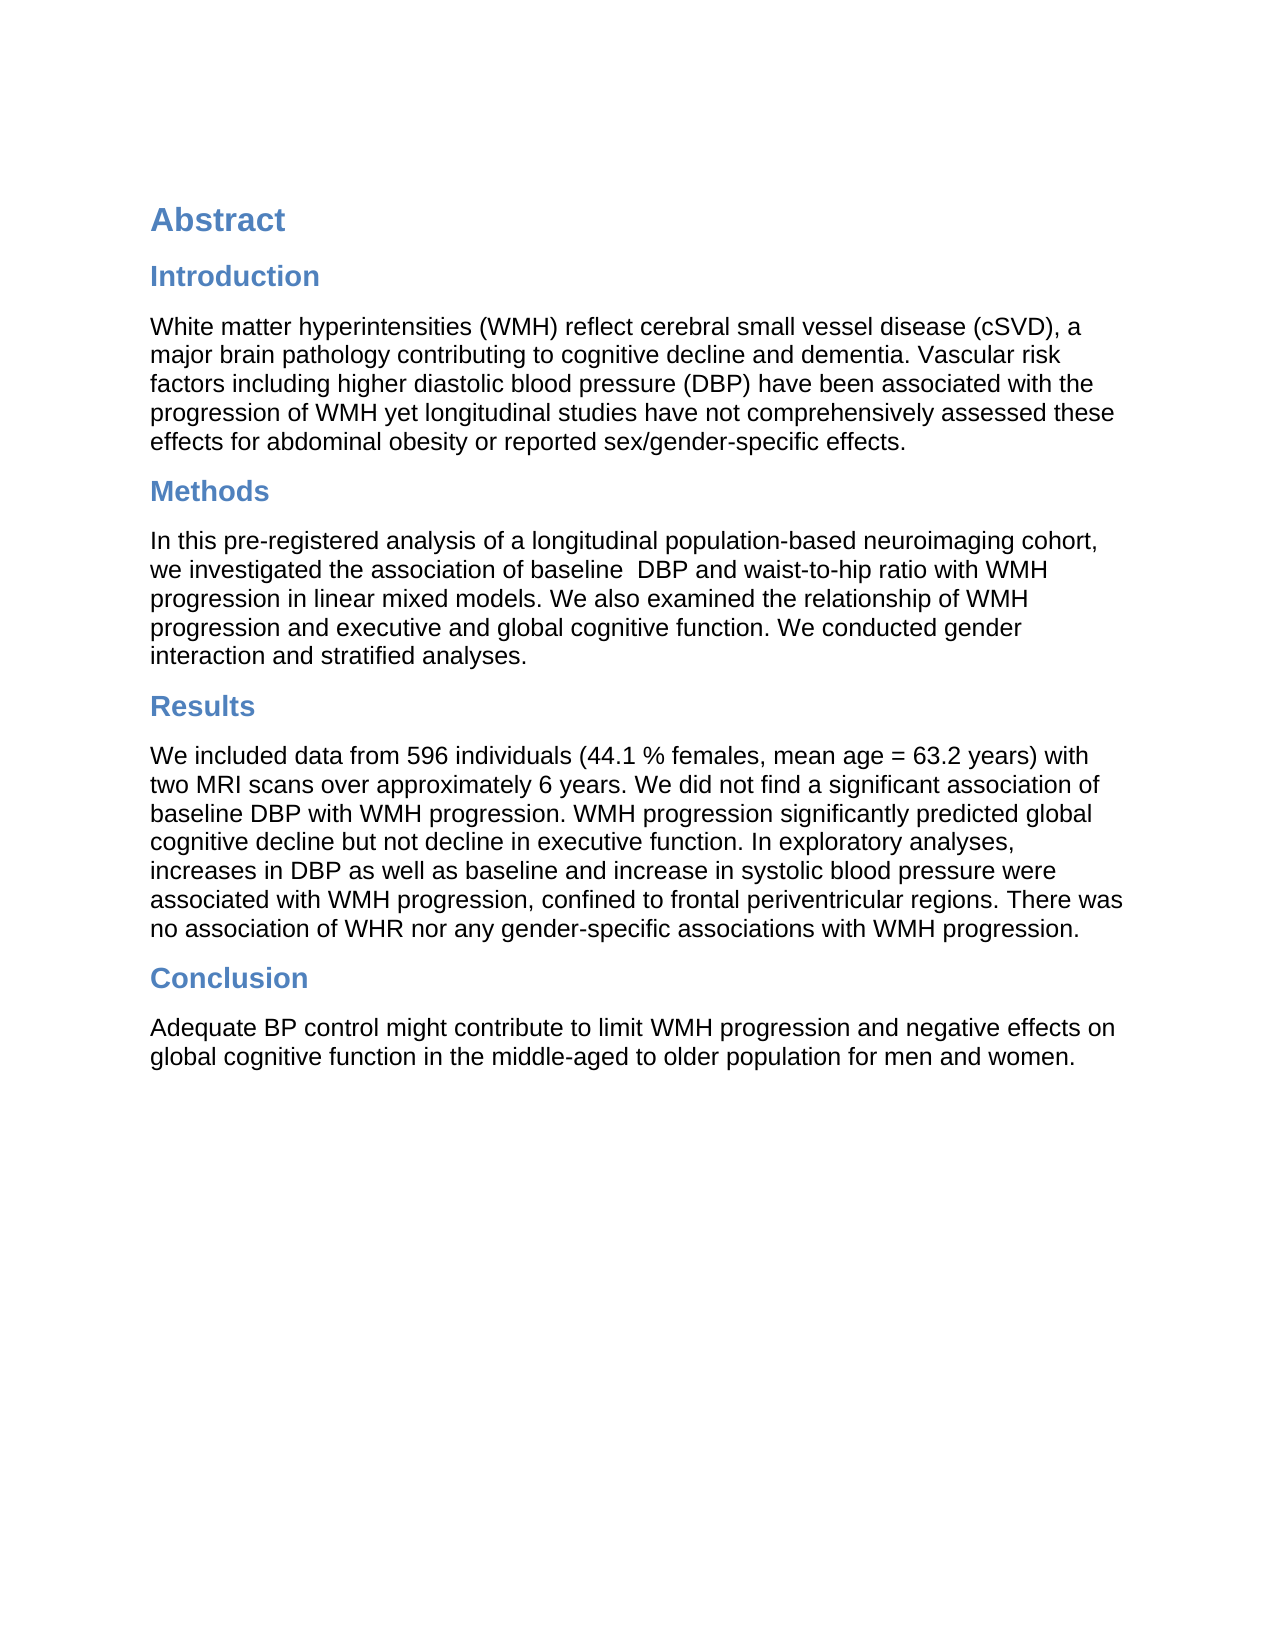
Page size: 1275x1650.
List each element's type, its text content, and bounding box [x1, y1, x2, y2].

subtitle Introduction [150, 259, 1125, 293]
text Adequate BP control might contribute to limit WMH progression and negative effects on global cognitive function in the middle-aged to older population for men and women. [150, 1013, 1125, 1071]
text We included data from 596 individuals (44.1 % females, mean age = 63.2 years) with two MRI scans over approximately 6 years. We did not find a significant association of baseline DBP with WMH progression. WMH progression significantly predicted global cognitive decline but not decline in executive function. In exploratory analyses, increases in DBP as well as baseline and increase in systolic blood pressure were associated with WMH progression, confined to frontal periventricular regions. There was no association of WHR nor any gender-specific associations with WMH progression. [150, 741, 1125, 942]
text White matter hyperintensities (WMH) reflect cerebral small vessel disease (cSVD), a major brain pathology contributing to cognitive decline and dementia. Vascular risk factors including higher diastolic blood pressure (DBP) have been associated with the progression of WMH yet longitudinal studies have not comprehensively assessed these effects for abdominal obesity or reported sex/gender-specific effects. [150, 312, 1125, 455]
text In this pre-registered analysis of a longitudinal population-based neuroimaging cohort, we investigated the association of baseline DBP and waist-to-hip ratio with WMH progression in linear mixed models. We also examined the relationship of WMH progression and executive and global cognitive function. We conducted gender interaction and stratified analyses. [150, 526, 1125, 670]
subtitle Abstract [150, 200, 1125, 238]
text Conclusion [150, 961, 1125, 995]
text Results [150, 689, 1125, 722]
text Methods [150, 474, 1125, 508]
